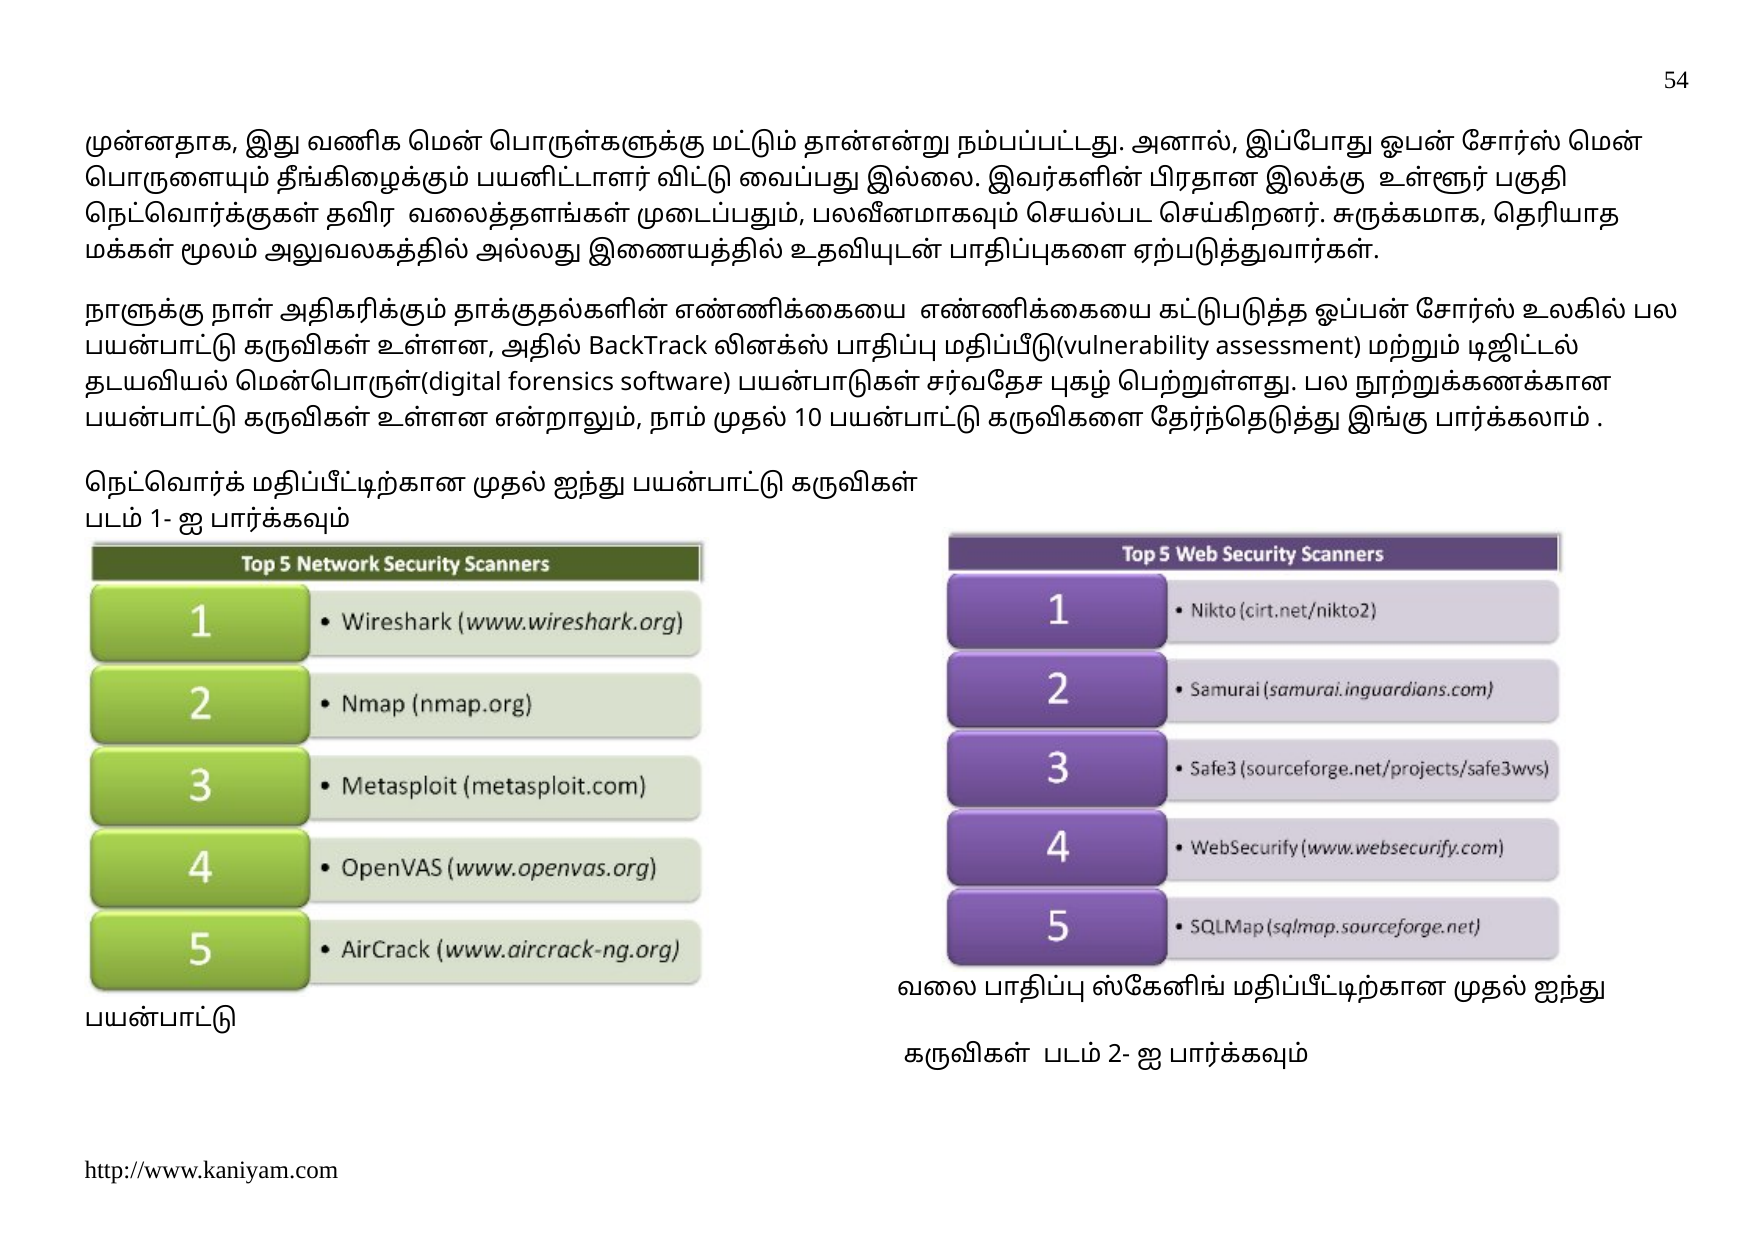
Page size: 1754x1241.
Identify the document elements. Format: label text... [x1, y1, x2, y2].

text முன்னதாக, இது வணிக மென் பொருள்களுக்கு மட்டும் தான்என்று நம்பப்பட்டது. அனால், இப்போது ஓபன் சோர்ஸ் மென் பொருளையும் தீங்கிழைக்கும் பயனிட்டாளர் விட்டு வைப்பது இல்லை. இவர்களின் பிரதான இலக்கு உள்ளூர் பகுதி நெட்வொர்க்குகள் தவிர வலைத்தளங்கள் முடைப்பதும், பலவீனமாகவும் செயல்பட செய்கிறனர். சுருக்கமாக, தெரியாத மக்கள் மூலம் அலுவலகத்தில் அல்லது இணையத்தில் உதவியுடன் பாதிப்புகளை ஏற்படுத்துவார்கள். [84, 124, 1688, 297]
text நெட்வொர்க் மதிப்பீட்டிற்கான முதல் ஐந்து பயன்பாட்டு கருவிகள் [84, 470, 1688, 501]
picture [84, 537, 710, 997]
text நாளுக்கு நாள் அதிகரிக்கும் தாக்குதல்களின் எண்ணிக்கையை எண்ணிக்கையை கட்டுபடுத்த ஓப்பன் சோர்ஸ் உலகில் பல பயன்பாட்டு கருவிகள் உள்ளன, அதில் BackTrack லினக்ஸ் பாதிப்பு மதிப்பீடு(vulnerability assessment) மற்றும் டிஜிட்டல் தடயவியல் மென்பொருள்(digital forensics software) பயன்பாடுகள் சர்வதேச புகழ் பெற்றுள்ளது. பல நூற்றுக்கணக்கான பயன்பாட்டு கருவிகள் உள்ளன என்றாலும், நாம் முதல் 10 பயன்பாட்டு கருவிகளை தேர்ந்தெடுத்து இங்கு பார்க்கலாம் . [84, 297, 1688, 436]
text கருவிகள் படம் 2- ஐ பார்க்கவும் [84, 1036, 1688, 1072]
text வலை பாதிப்பு ஸ்கேனிங் மதிப்பீட்டிற்கான முதல் ஐந்து பயன்பாட்டு [84, 974, 1688, 1036]
text படம் 1- ஐ பார்க்கவும் [84, 501, 1688, 537]
picture [941, 527, 1567, 972]
